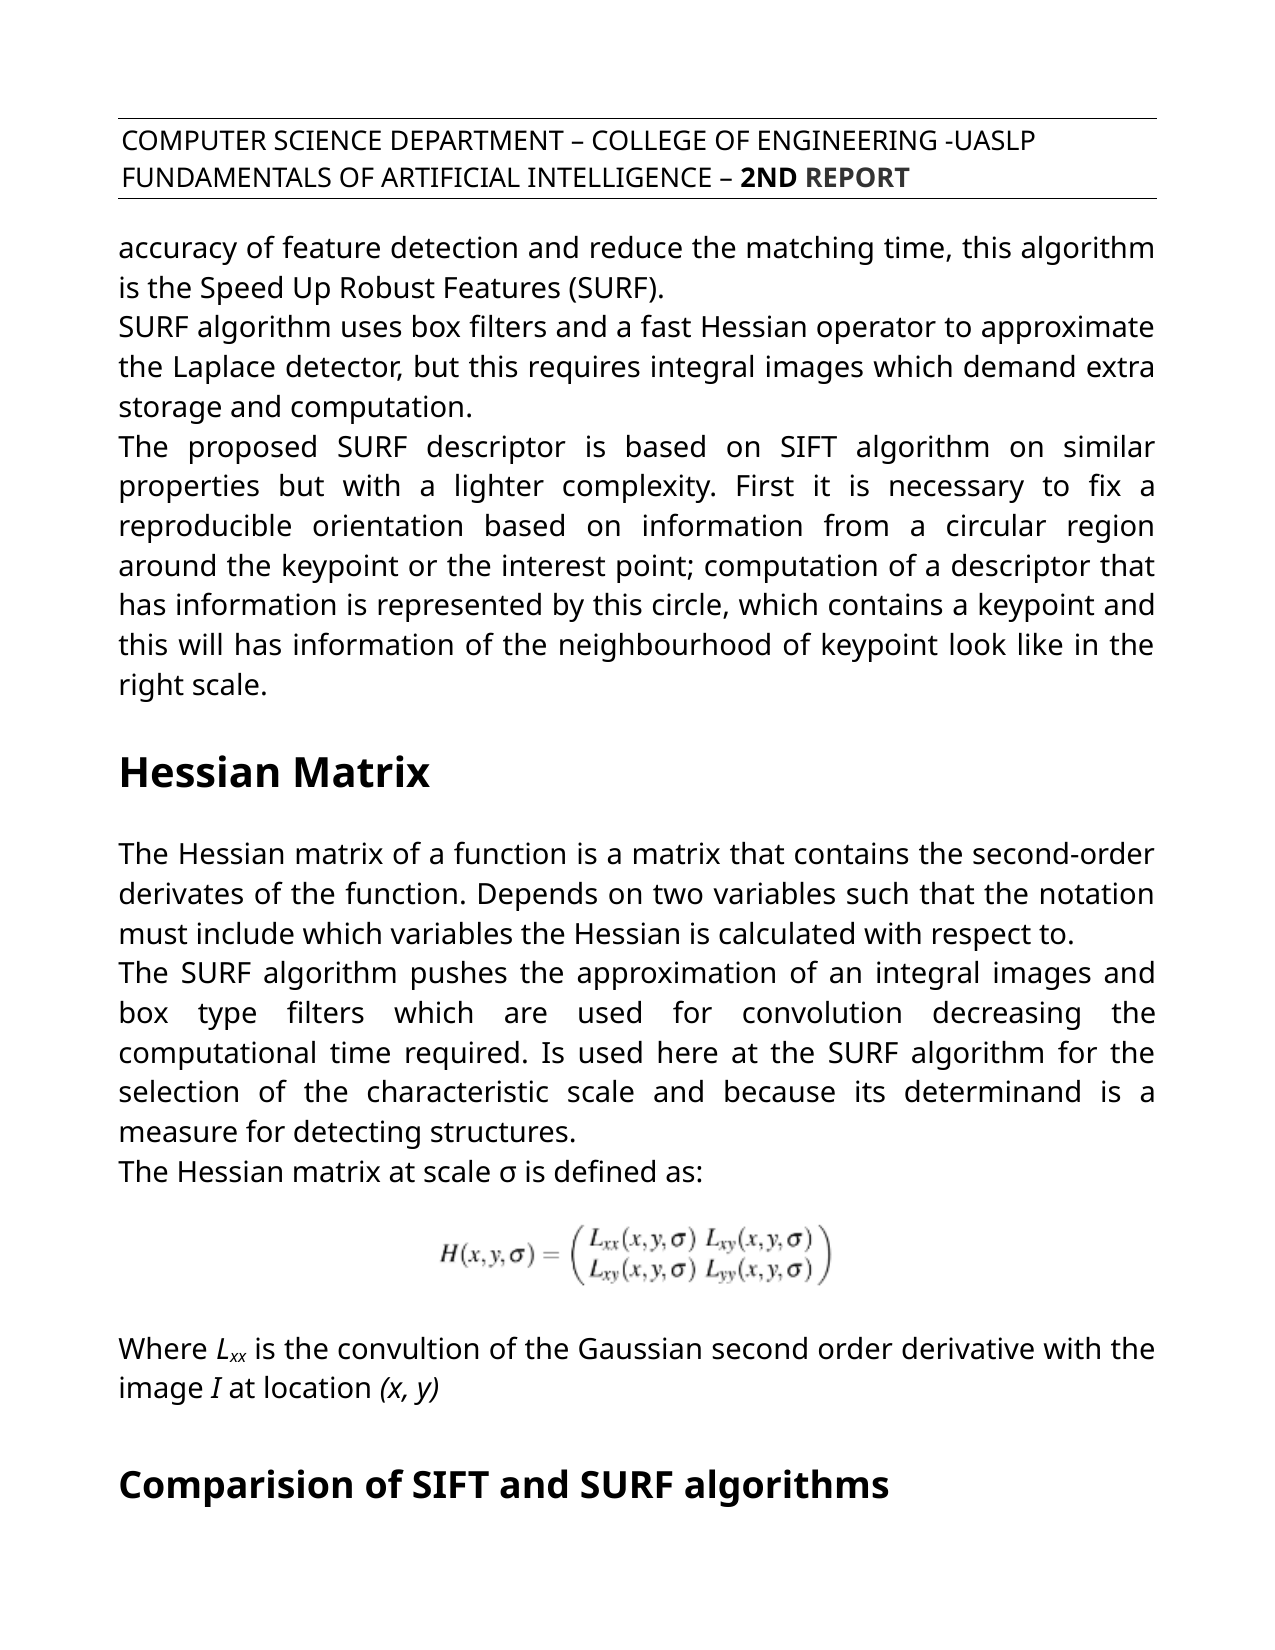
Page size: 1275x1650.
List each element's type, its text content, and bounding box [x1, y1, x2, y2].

text The Hessian matrix of a function is a matrix that contains the second-order derivates of the function. Depends on two variables such that the notation must include which variables the Hessian is calculated with respect to. [118, 834, 1157, 953]
text Comparision of SIFT and SURF algorithms [118, 1458, 1157, 1509]
text The SURF algorithm pushes the approximation of an integral images and box type filters which are used for convolution decreasing the computational time required. Is used here at the SURF algorithm for the selection of the characteristic scale and because its determinand is a measure for detecting structures. [118, 953, 1157, 1151]
text SURF algorithm uses box filters and a fast Hessian operator to approximate the Laplace detector, but this requires integral images which demand extra storage and computation. [118, 307, 1157, 426]
text The proposed SURF descriptor is based on SIFT algorithm on similar properties but with a lighter complexity. First it is necessary to fix a reproducible orientation based on information from a circular region around the keypoint or the interest point; computation of a descriptor that has information is represented by this circle, which contains a keypoint and this will has information of the neighbourhood of keypoint look like in the right scale. [118, 426, 1157, 704]
text Hessian Matrix [118, 743, 1157, 800]
text accuracy of feature detection and reduce the matching time, this algorithm is the Speed Up Robust Features (SURF). [118, 227, 1157, 307]
text Where Lxx is the convultion of the Gaussian second order derivative with the image I at location (x, y) [118, 1328, 1157, 1407]
picture [409, 1219, 866, 1295]
text The Hessian matrix at scale σ is defined as: [118, 1151, 1157, 1191]
